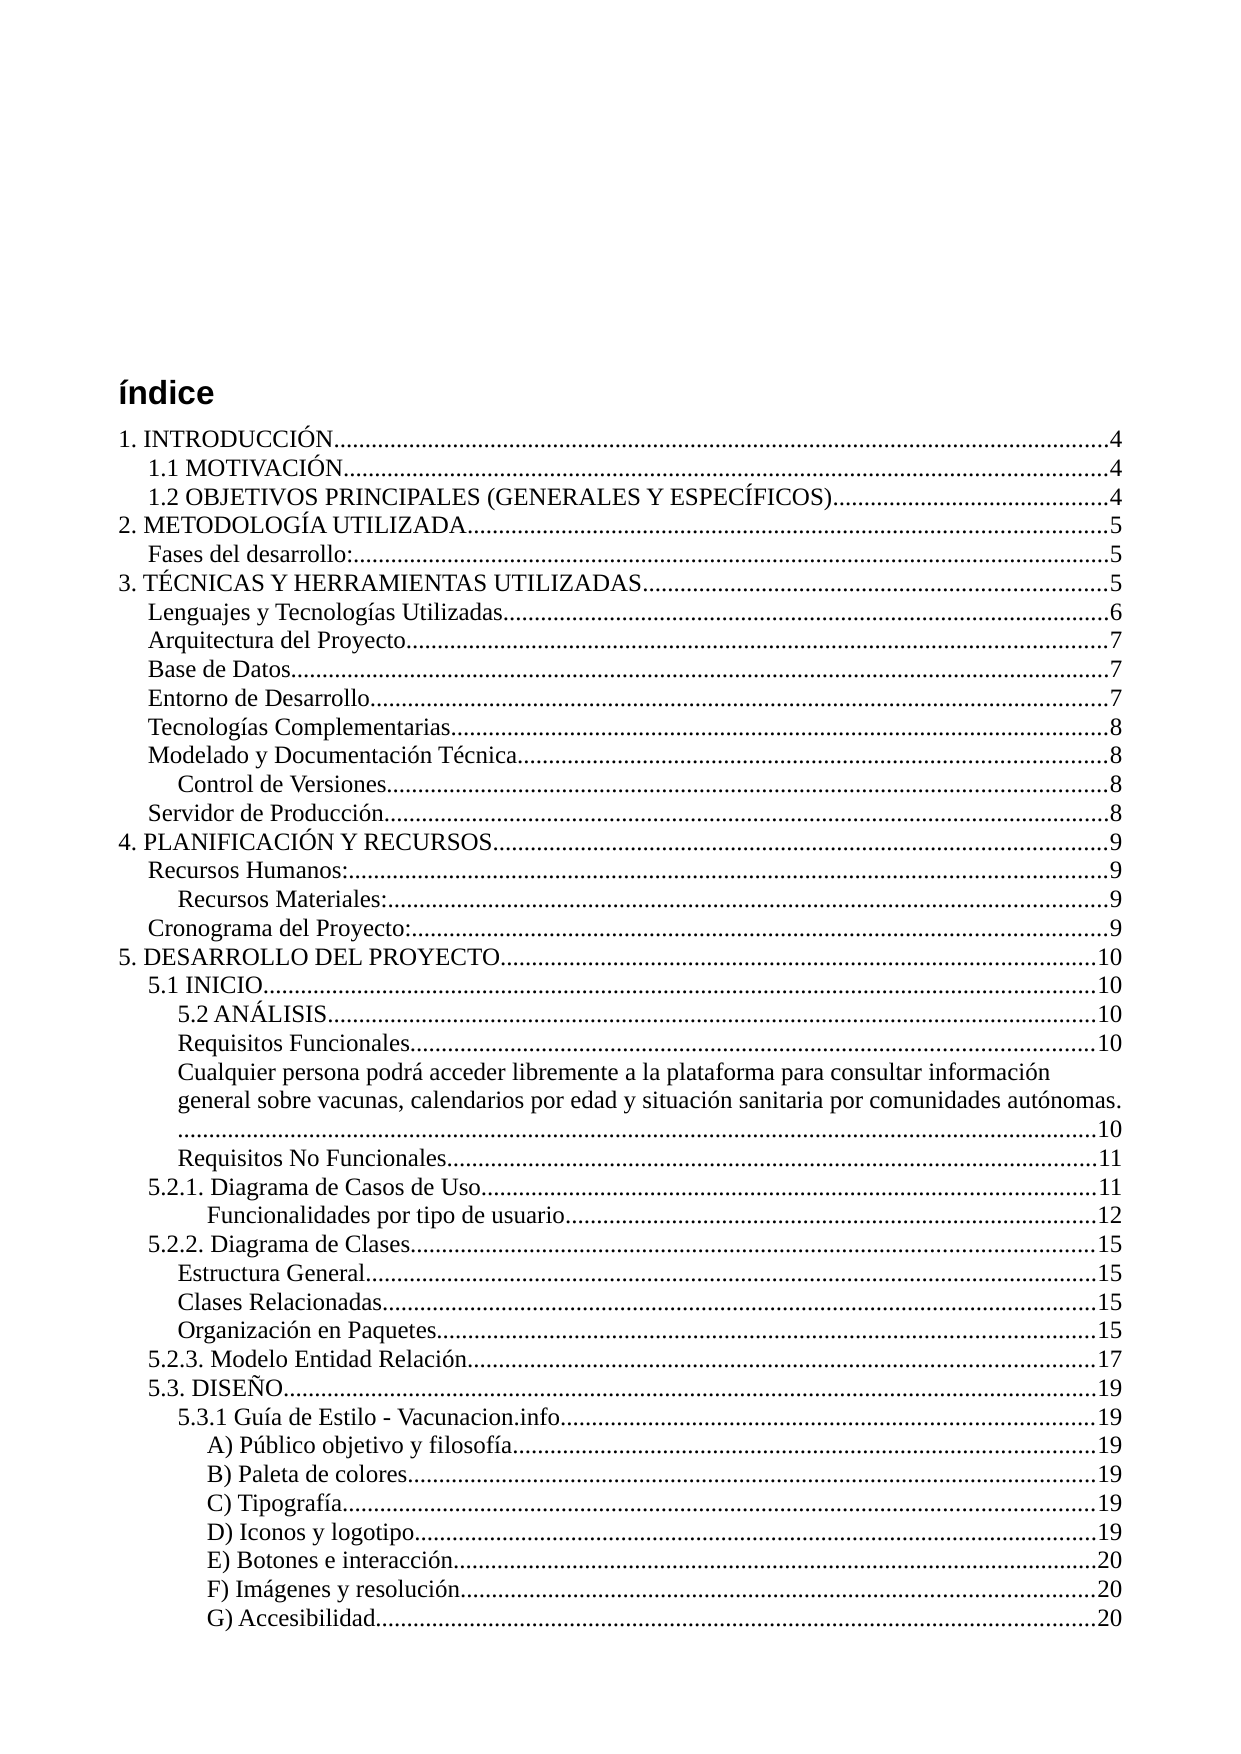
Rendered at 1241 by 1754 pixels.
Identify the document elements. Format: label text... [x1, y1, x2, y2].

text Requisitos No Funcionales 11 [177, 1143, 1122, 1172]
text 5.2 ANÁLISIS 10 [177, 999, 1122, 1028]
text 5.2.1. Diagrama de Casos de Uso 11 [148, 1172, 1122, 1200]
text 1.2 OBJETIVOS PRINCIPALES (GENERALES Y ESPECÍFICOS) 4 [148, 482, 1122, 510]
text 5.2.2. Diagrama de Clases 15 [148, 1229, 1122, 1258]
text A) Público objetivo y filosofía 19 [207, 1430, 1122, 1459]
text B) Paleta de colores 19 [207, 1459, 1122, 1488]
text Organización en Paquetes 15 [177, 1315, 1122, 1344]
subtitle índice [118, 373, 1122, 412]
text Requisitos Funcionales 10 [177, 1028, 1122, 1057]
text 5.1 INICIO 10 [148, 970, 1122, 999]
text 3. TÉCNICAS Y HERRAMIENTAS UTILIZADAS 5 [118, 568, 1122, 597]
text Arquitectura del Proyecto 7 [148, 625, 1122, 654]
text Control de Versiones 8 [177, 769, 1122, 798]
text Modelado y Documentación Técnica 8 [148, 740, 1122, 769]
text 4. PLANIFICACIÓN Y RECURSOS 9 [118, 827, 1122, 855]
text D) Iconos y logotipo 19 [207, 1517, 1122, 1545]
text C) Tipografía 19 [207, 1488, 1122, 1517]
text Fases del desarrollo: 5 [148, 539, 1122, 568]
text 1.1 MOTIVACIÓN 4 [148, 453, 1122, 482]
text 5.2.3. Modelo Entidad Relación 17 [148, 1344, 1122, 1373]
text 1. INTRODUCCIÓN 4 [118, 424, 1122, 453]
text Cronograma del Proyecto: 9 [148, 913, 1122, 942]
text Funcionalidades por tipo de usuario 12 [207, 1200, 1122, 1229]
text E) Botones e interacción 20 [207, 1545, 1122, 1574]
text 5. DESARROLLO DEL PROYECTO 10 [118, 942, 1122, 970]
text 5.3.1 Guía de Estilo - Vacunacion.info 19 [177, 1402, 1122, 1430]
text Base de Datos 7 [148, 654, 1122, 683]
text F) Imágenes y resolución 20 [207, 1574, 1122, 1603]
text Cualquier persona podrá acceder libremente a la plataforma para consultar información general sobre vacunas, calendarios por edad y situación sanitaria por comunidades autónomas. 10 [177, 1057, 1122, 1143]
text Recursos Materiales: 9 [177, 884, 1122, 913]
text 2. METODOLOGÍA UTILIZADA 5 [118, 510, 1122, 539]
text Lenguajes y Tecnologías Utilizadas 6 [148, 597, 1122, 625]
text Tecnologías Complementarias 8 [148, 712, 1122, 740]
text G) Accesibilidad 20 [207, 1603, 1122, 1632]
text Estructura General 15 [177, 1258, 1122, 1287]
text Clases Relacionadas 15 [177, 1287, 1122, 1315]
text Recursos Humanos: 9 [148, 855, 1122, 884]
text 5.3. DISEÑO 19 [148, 1373, 1122, 1402]
text Servidor de Producción 8 [148, 798, 1122, 827]
text Entorno de Desarrollo 7 [148, 683, 1122, 712]
